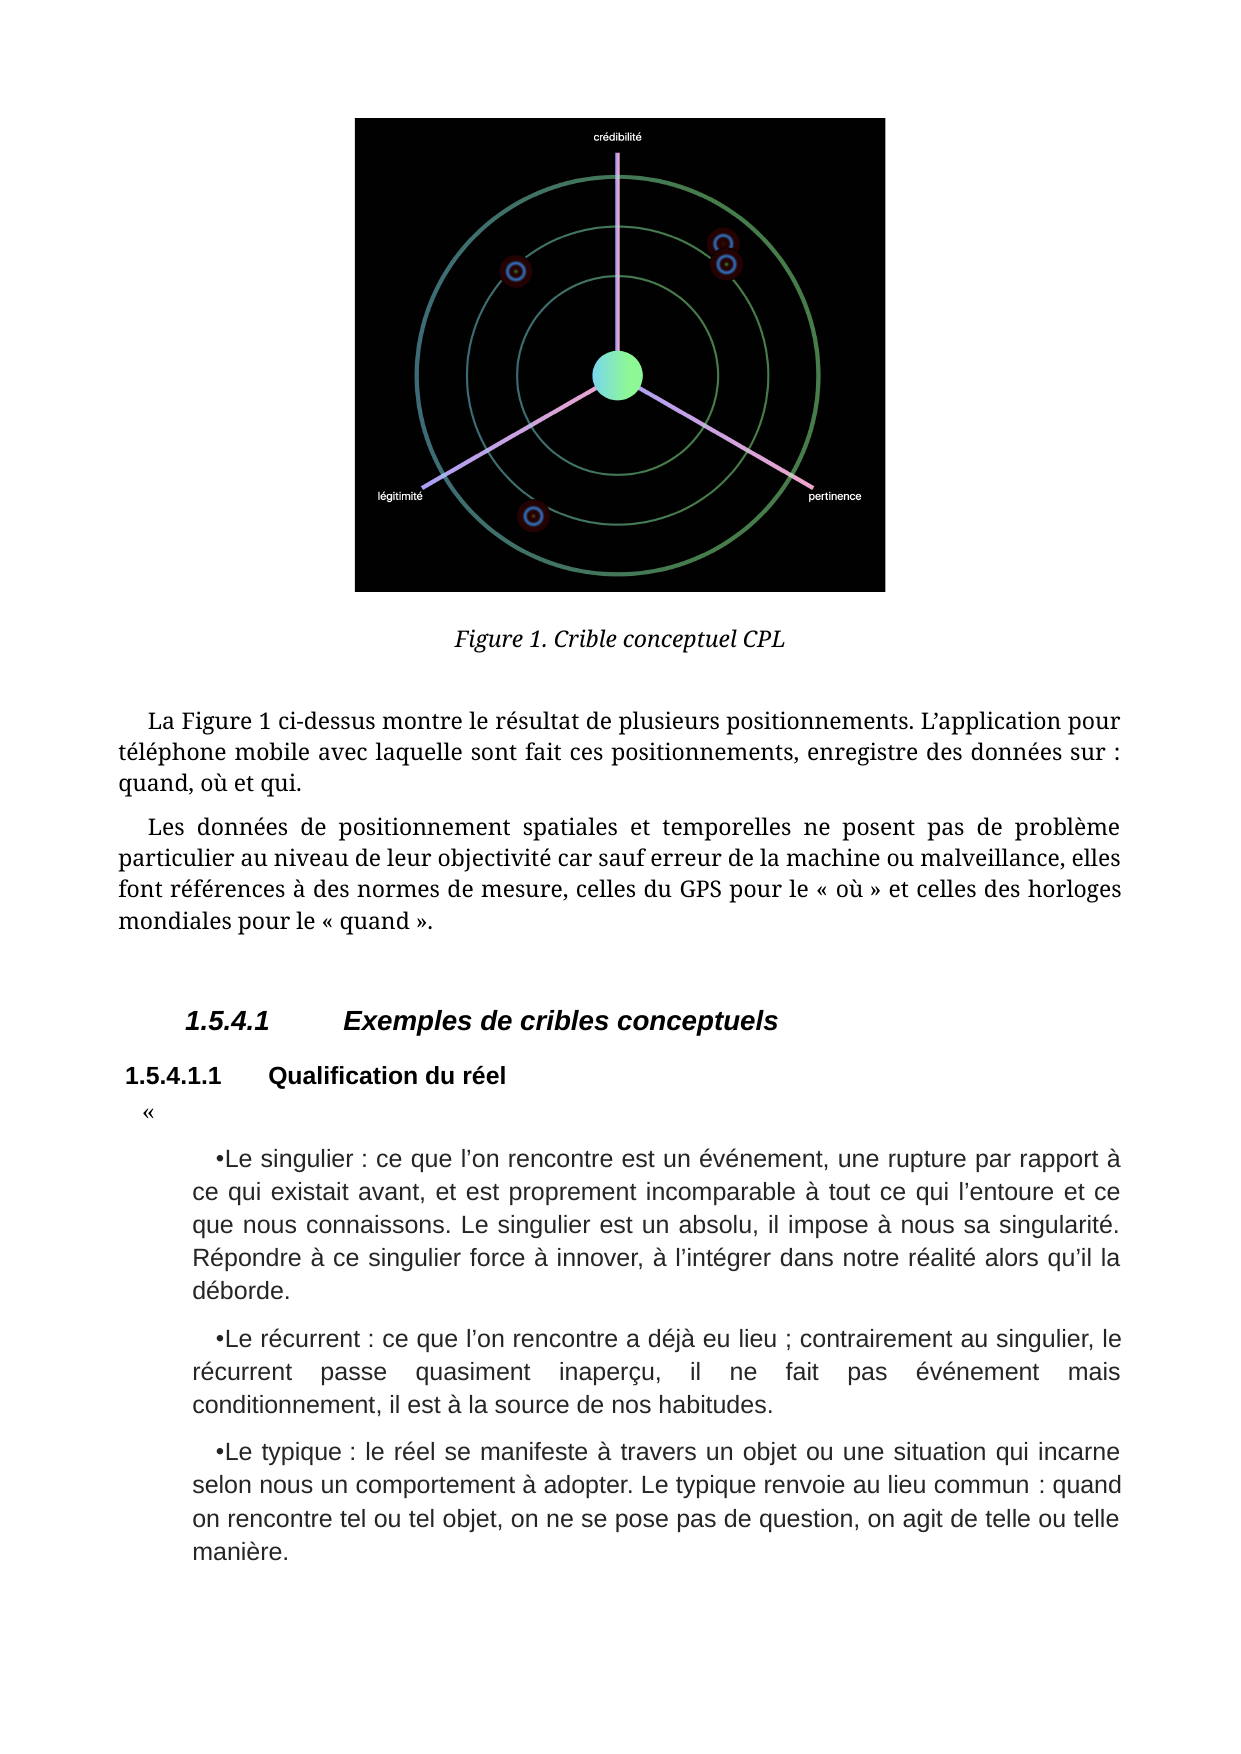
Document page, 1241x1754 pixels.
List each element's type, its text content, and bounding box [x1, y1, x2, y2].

list Le singulier : ce que l’on rencontre est un événement, une rupture par rapport à ce qui existait avant, et est proprement incomparable à tout ce qui l’entoure et ce que nous connaissons. Le singulier est un absolu, il impose à nous sa singularité. Répondre à ce singulier force à innover, à l’intégrer dans notre réalité alors qu’il la déborde. [118, 1144, 1122, 1305]
list Le récurrent : ce que l’on rencontre a déjà eu lieu ; contrairement au singulier, le récurrent passe quasiment inaperçu, il ne fait pas événement mais conditionnement, il est à la source de nos habitudes. [118, 1324, 1122, 1418]
picture [355, 118, 886, 592]
text La Figure 1 ci-dessus montre le résultat de plusieurs positionnements. L’application pour téléphone mobile avec laquelle sont fait ces positionnements, enregistre des données sur : quand, où et qui. [118, 704, 1122, 798]
list Le typique : le réel se manifeste à travers un objet ou une situation qui incarne selon nous un comportement à adopter. Le typique renvoie au lieu commun : quand on rencontre tel ou tel objet, on ne se pose pas de question, on agit de telle ou telle manière. [118, 1437, 1122, 1565]
subtitle Exemples de cribles conceptuels [118, 1004, 1122, 1036]
text Figure 1. Crible conceptuel CPL [118, 118, 1122, 654]
subtitle Qualification du réel [118, 1061, 1122, 1090]
text « [118, 1096, 1122, 1125]
text Les données de positionnement spatiales et temporelles ne posent pas de problème particulier au niveau de leur objectivité car sauf erreur de la machine ou malveillance, elles font références à des normes de mesure, celles du GPS pour le « où » et celles des horloges mondiales pour le « quand ». [118, 811, 1122, 936]
